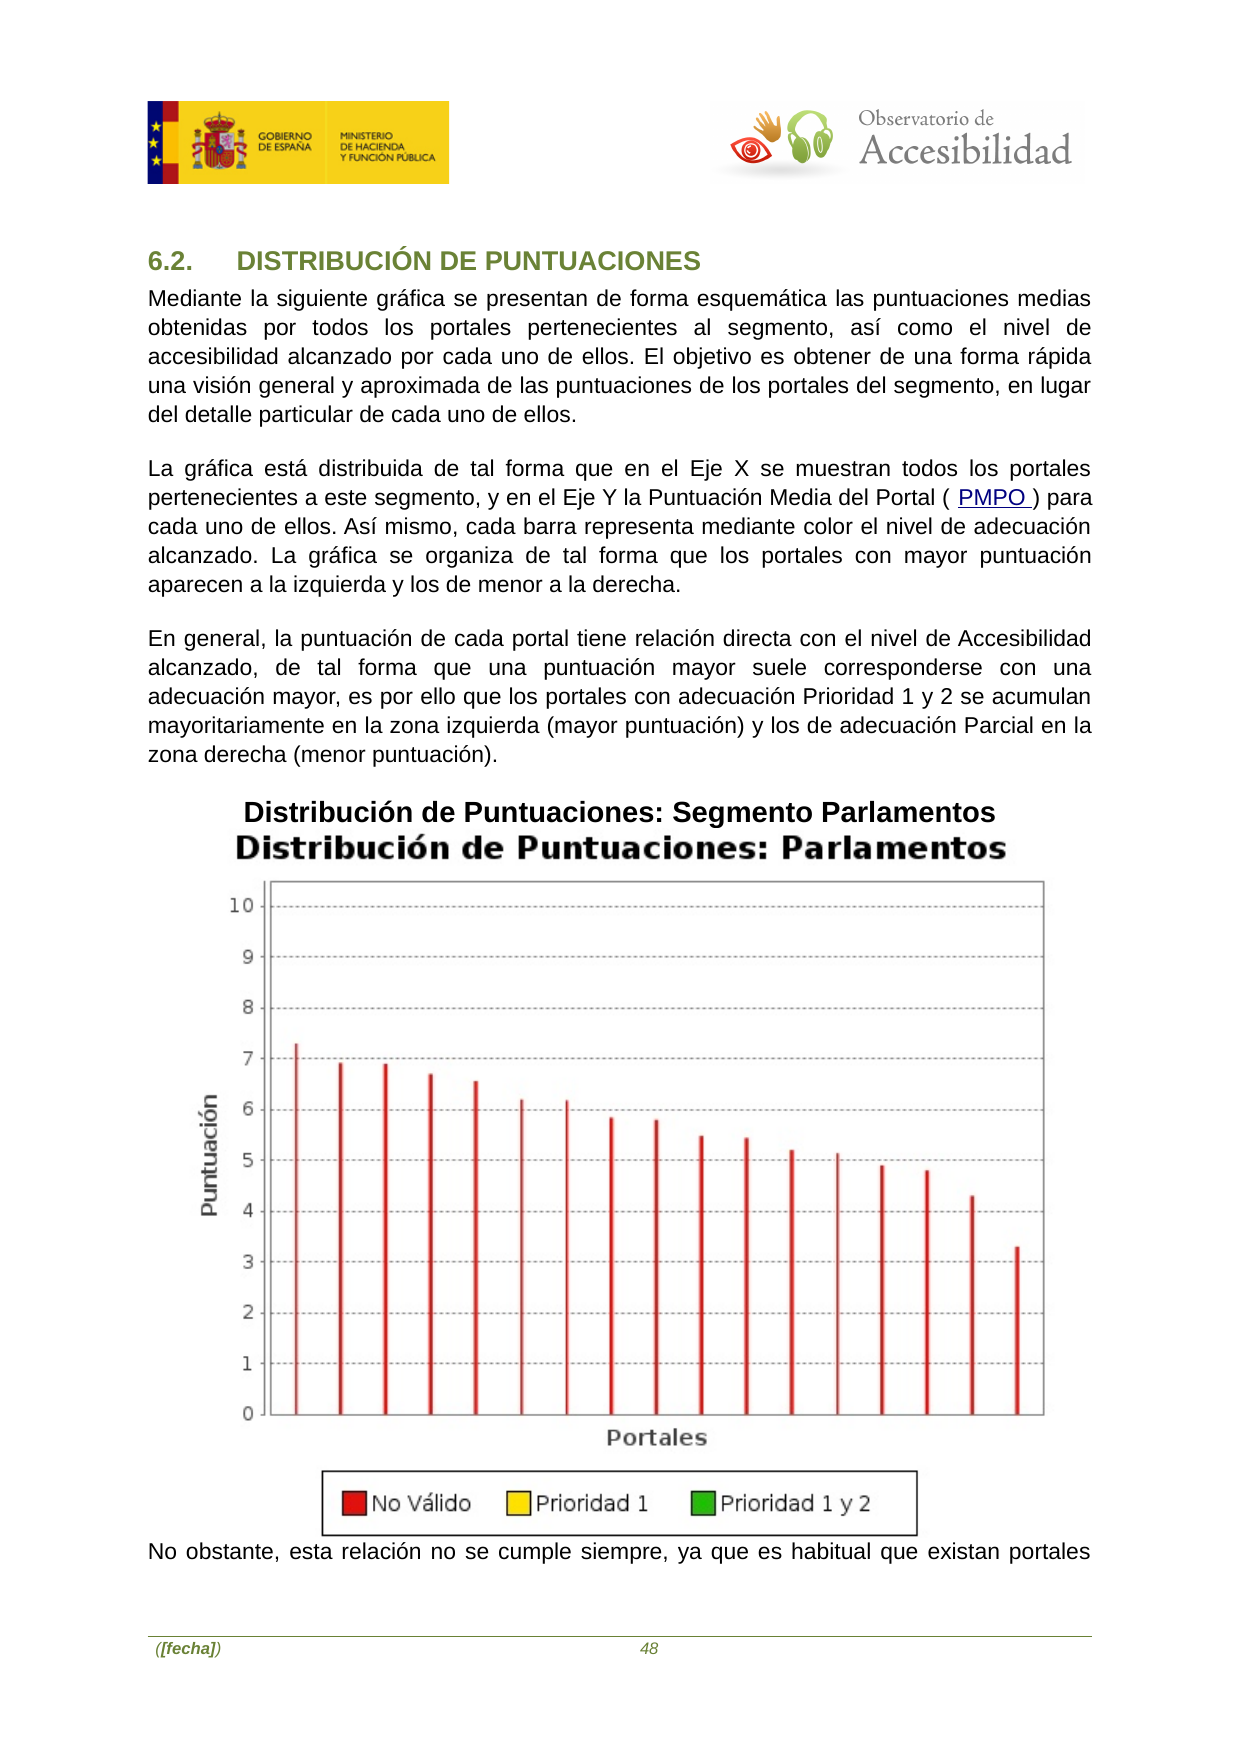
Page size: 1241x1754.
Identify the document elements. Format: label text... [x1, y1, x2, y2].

picture [178, 828, 1062, 1538]
text En general, la puntuación de cada portal tiene relación directa con el nivel de Accesibilidad alcanzado, de tal forma que una puntuación mayor suele corresponderse con una adecuación mayor, es por ello que los portales con adecuación Prioridad 1 y 2 se acumulan mayoritariamente en la zona izquierda (mayor puntuación) y los de adecuación Parcial en la zona derecha (menor puntuación). [148, 625, 1092, 767]
text La gráfica está distribuida de tal forma que en el Eje X se muestran todos los portales pertenecientes a este segmento, y en el Eje Y la Puntuación Media del Portal ( PMPO ) para cada uno de ellos. Así mismo, cada barra representa mediante color el nivel de adecuación alcanzado. La gráfica se organiza de tal forma que los portales con mayor puntuación aparecen a la izquierda y los de menor a la derecha. [148, 455, 1092, 597]
picture [710, 101, 1086, 184]
text Mediante la siguiente gráfica se presentan de forma esquemática las puntuaciones medias obtenidas por todos los portales pertenecientes al segmento, así como el nivel de accesibilidad alcanzado por cada uno de ellos. El objetivo es obtener de una forma rápida una visión general y aproximada de las puntuaciones de los portales del segmento, en lugar del detalle particular de cada uno de ellos. [148, 285, 1092, 427]
picture [147, 101, 450, 184]
text Distribución de Puntuaciones: Segmento Parlamentos [148, 795, 1092, 828]
subtitle Distribución de puntuaciones [148, 245, 1092, 276]
text No obstante, esta relación no se cumple siempre, ya que es habitual que existan portales [148, 1538, 1092, 1564]
